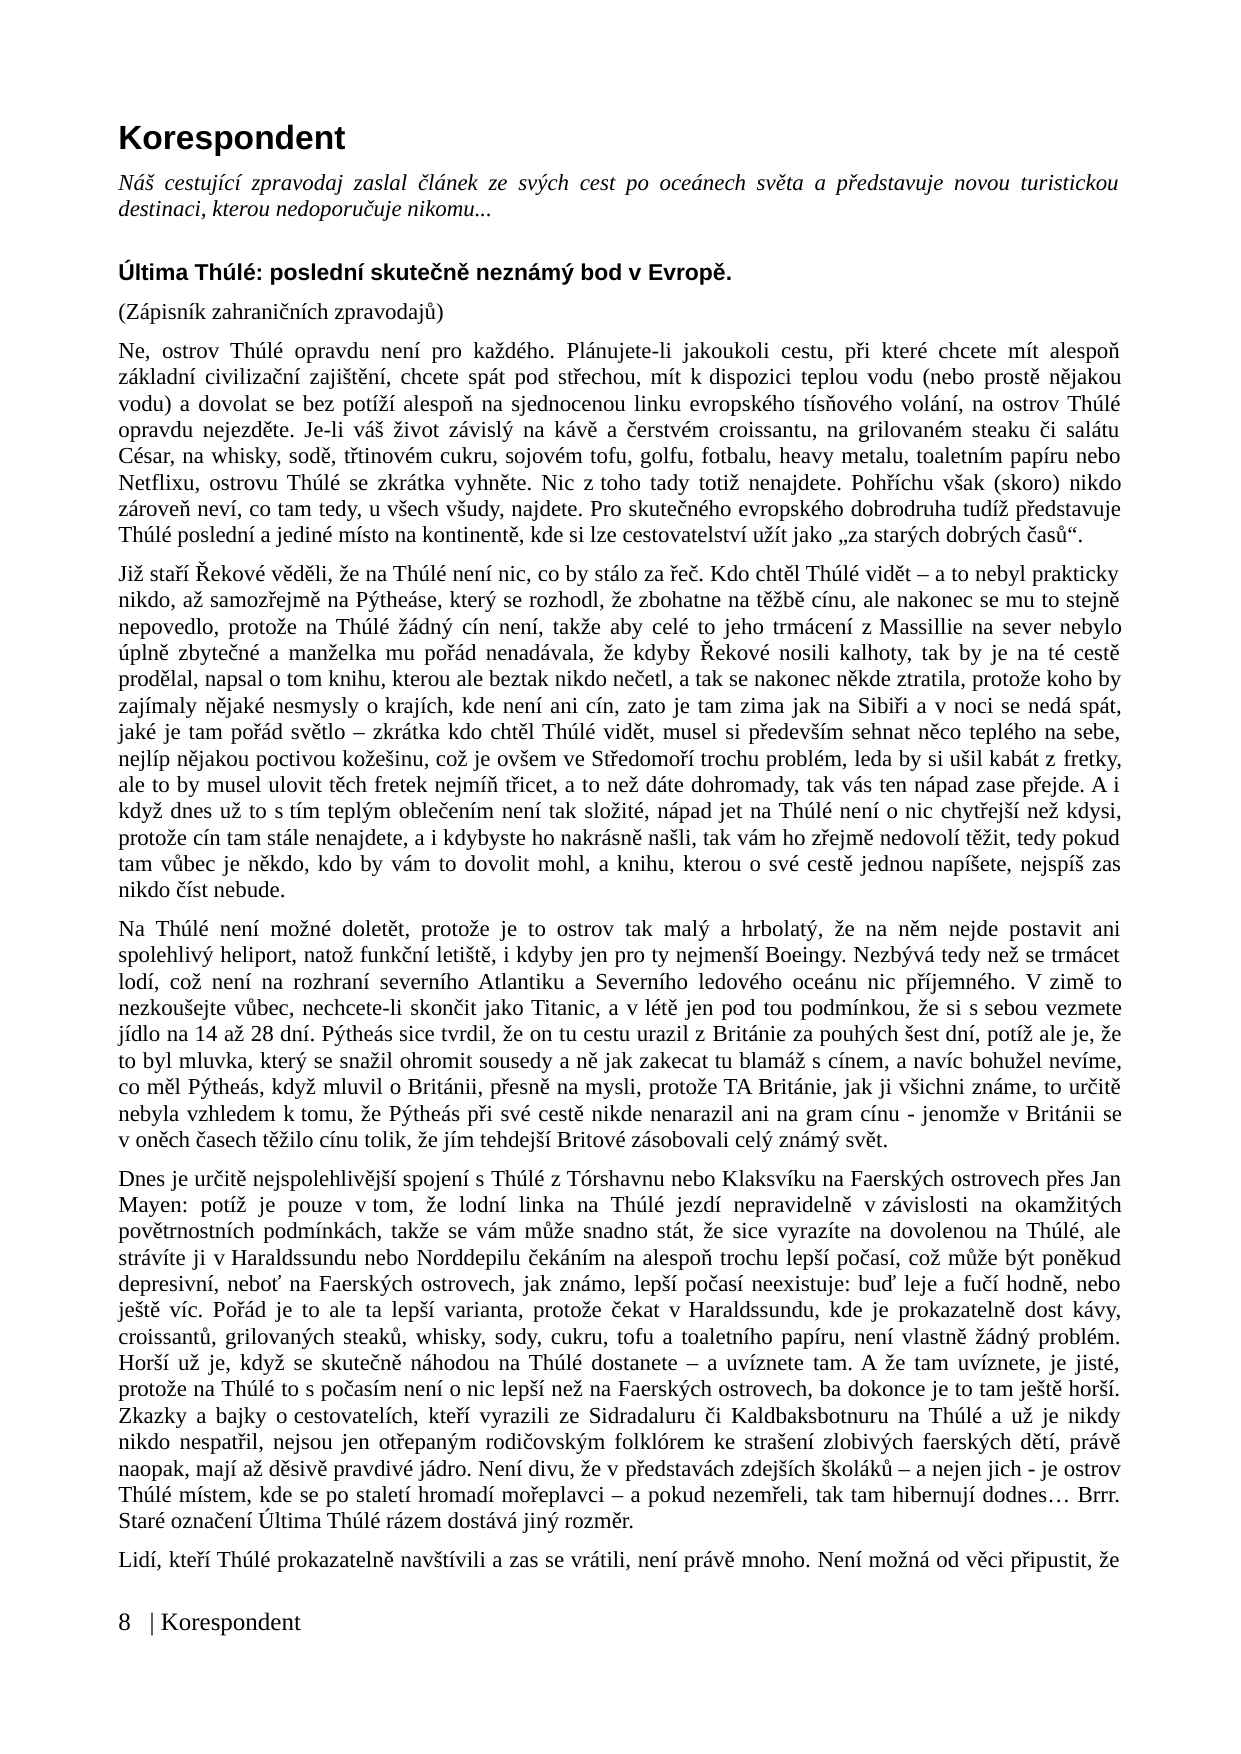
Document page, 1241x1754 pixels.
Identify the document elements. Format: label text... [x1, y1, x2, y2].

text Na Thúlé není možné doletět, protože je to ostrov tak malý a hrbolatý, že na něm nejde postavit ani spolehlivý heliport, natož funkční letiště, i kdyby jen pro ty nejmenší Boeingy. Nezbývá tedy než se trmácet lodí, což není na rozhraní severního Atlantiku a Severního ledového oceánu nic příjemného. V zimě to nezkoušejte vůbec, nechcete-li skončit jako Titanic, a v létě jen pod tou podmínkou, že si s sebou vezmete jídlo na 14 až 28 dní. Pýtheás sice tvrdil, že on tu cestu urazil z Británie za pouhých šest dní, potíž ale je, že to byl mluvka, který se snažil ohromit sousedy a ně jak zakecat tu blamáž s cínem, a navíc bohužel nevíme, co měl Pýtheás, když mluvil o Británii, přesně na mysli, protože TA Británie, jak ji všichni známe, to určitě nebyla vzhledem k tomu, že Pýtheás při své cestě nikde nenarazil ani na gram cínu - jenomže v Británii se v oněch časech těžilo cínu tolik, že jím tehdejší Britové zásobovali celý známý svět. [118, 915, 1122, 1152]
text (Zápisník zahraničních zpravodajů) [118, 298, 1122, 324]
text Lidí, kteří Thúlé prokazatelně navštívili a zas se vrátili, není právě mnoho. Není možná od věci připustit, že [118, 1546, 1122, 1572]
text Již staří Řekové věděli, že na Thúlé není nic, co by stálo za řeč. Kdo chtěl Thúlé vidět – a to nebyl prakticky nikdo, až samozřejmě na Pýtheáse, který se rozhodl, že zbohatne na těžbě cínu, ale nakonec se mu to stejně nepovedlo, protože na Thúlé žádný cín není, takže aby celé to jeho trmácení z Massillie na sever nebylo úplně zbytečné a manželka mu pořád nenadávala, že kdyby Řekové nosili kalhoty, tak by je na té cestě prodělal, napsal o tom knihu, kterou ale beztak nikdo nečetl, a tak se nakonec někde ztratila, protože koho by zajímaly nějaké nesmysly o krajích, kde není ani cín, zato je tam zima jak na Sibiři a v noci se nedá spát, jaké je tam pořád světlo – zkrátka kdo chtěl Thúlé vidět, musel si především sehnat něco teplého na sebe, nejlíp nějakou poctivou kožešinu, což je ovšem ve Středomoří trochu problém, leda by si ušil kabát z fretky, ale to by musel ulovit těch fretek nejmíň třicet, a to než dáte dohromady, tak vás ten nápad zase přejde. A i když dnes už to s tím teplým oblečením není tak složité, nápad jet na Thúlé není o nic chytřejší než kdysi, protože cín tam stále nenajdete, a i kdybyste ho nakrásně našli, tak vám ho zřejmě nedovolí těžit, tedy pokud tam vůbec je někdo, kdo by vám to dovolit mohl, a knihu, kterou o své cestě jednou napíšete, nejspíš zas nikdo číst nebude. [118, 560, 1122, 903]
text Dnes je určitě nejspolehlivější spojení s Thúlé z Tórshavnu nebo Klaksvíku na Faerských ostrovech přes Jan Mayen: potíž je pouze v tom, že lodní linka na Thúlé jezdí nepravidelně v závislosti na okamžitých povětrnostních podmínkách, takže se vám může snadno stát, že sice vyrazíte na dovolenou na Thúlé, ale strávíte ji v Haraldssundu nebo Norddepilu čekáním na alespoň trochu lepší počasí, což může být poněkud depresivní, neboť na Faerských ostrovech, jak známo, lepší počasí neexistuje: buď leje a fučí hodně, nebo ještě víc. Pořád je to ale ta lepší varianta, protože čekat v Haraldssundu, kde je prokazatelně dost kávy, croissantů, grilovaných steaků, whisky, sody, cukru, tofu a toaletního papíru, není vlastně žádný problém. Horší už je, když se skutečně náhodou na Thúlé dostanete – a uvíznete tam. A že tam uvíznete, je jisté, protože na Thúlé to s počasím není o nic lepší než na Faerských ostrovech, ba dokonce je to tam ještě horší. Zkazky a bajky o cestovatelích, kteří vyrazili ze Sidradaluru či Kaldbaksbotnuru na Thúlé a už je nikdy nikdo nespatřil, nejsou jen otřepaným rodičovským folklórem ke strašení zlobivých faerských dětí, právě naopak, mají až děsivě pravdivé jádro. Není divu, že v představách zdejších školáků – a nejen jich - je ostrov Thúlé místem, kde se po staletí hromadí mořeplavci – a pokud nezemřeli, tak tam hibernují dodnes… Brrr. Staré označení Última Thúlé rázem dostává jiný rozměr. [118, 1165, 1122, 1534]
text Ne, ostrov Thúlé opravdu není pro každého. Plánujete-li jakoukoli cestu, při které chcete mít alespoň základní civilizační zajištění, chcete spát pod střechou, mít k dispozici teplou vodu (nebo prostě nějakou vodu) a dovolat se bez potíží alespoň na sjednocenou linku evropského tísňového volání, na ostrov Thúlé opravdu nejezděte. Je-li váš život závislý na kávě a čerstvém croissantu, na grilovaném steaku či salátu César, na whisky, sodě, třtinovém cukru, sojovém tofu, golfu, fotbalu, heavy metalu, toaletním papíru nebo Netflixu, ostrovu Thúlé se zkrátka vyhněte. Nic z toho tady totiž nenajdete. Pohříchu však (skoro) nikdo zároveň neví, co tam tedy, u všech všudy, najdete. Pro skutečného evropského dobrodruha tudíž představuje Thúlé poslední a jediné místo na kontinentě, kde si lze cestovatelství užít jako „za starých dobrých časů“. [118, 337, 1122, 548]
subtitle Última Thúlé: poslední skutečně neznámý bod v Evropě. [118, 259, 1122, 286]
text Náš cestující zpravodaj zaslal článek ze svých cest po oceánech světa a představuje novou turistickou destinaci, kterou nedoporučuje nikomu... [118, 169, 1122, 222]
subtitle Korespondent [118, 118, 1122, 157]
